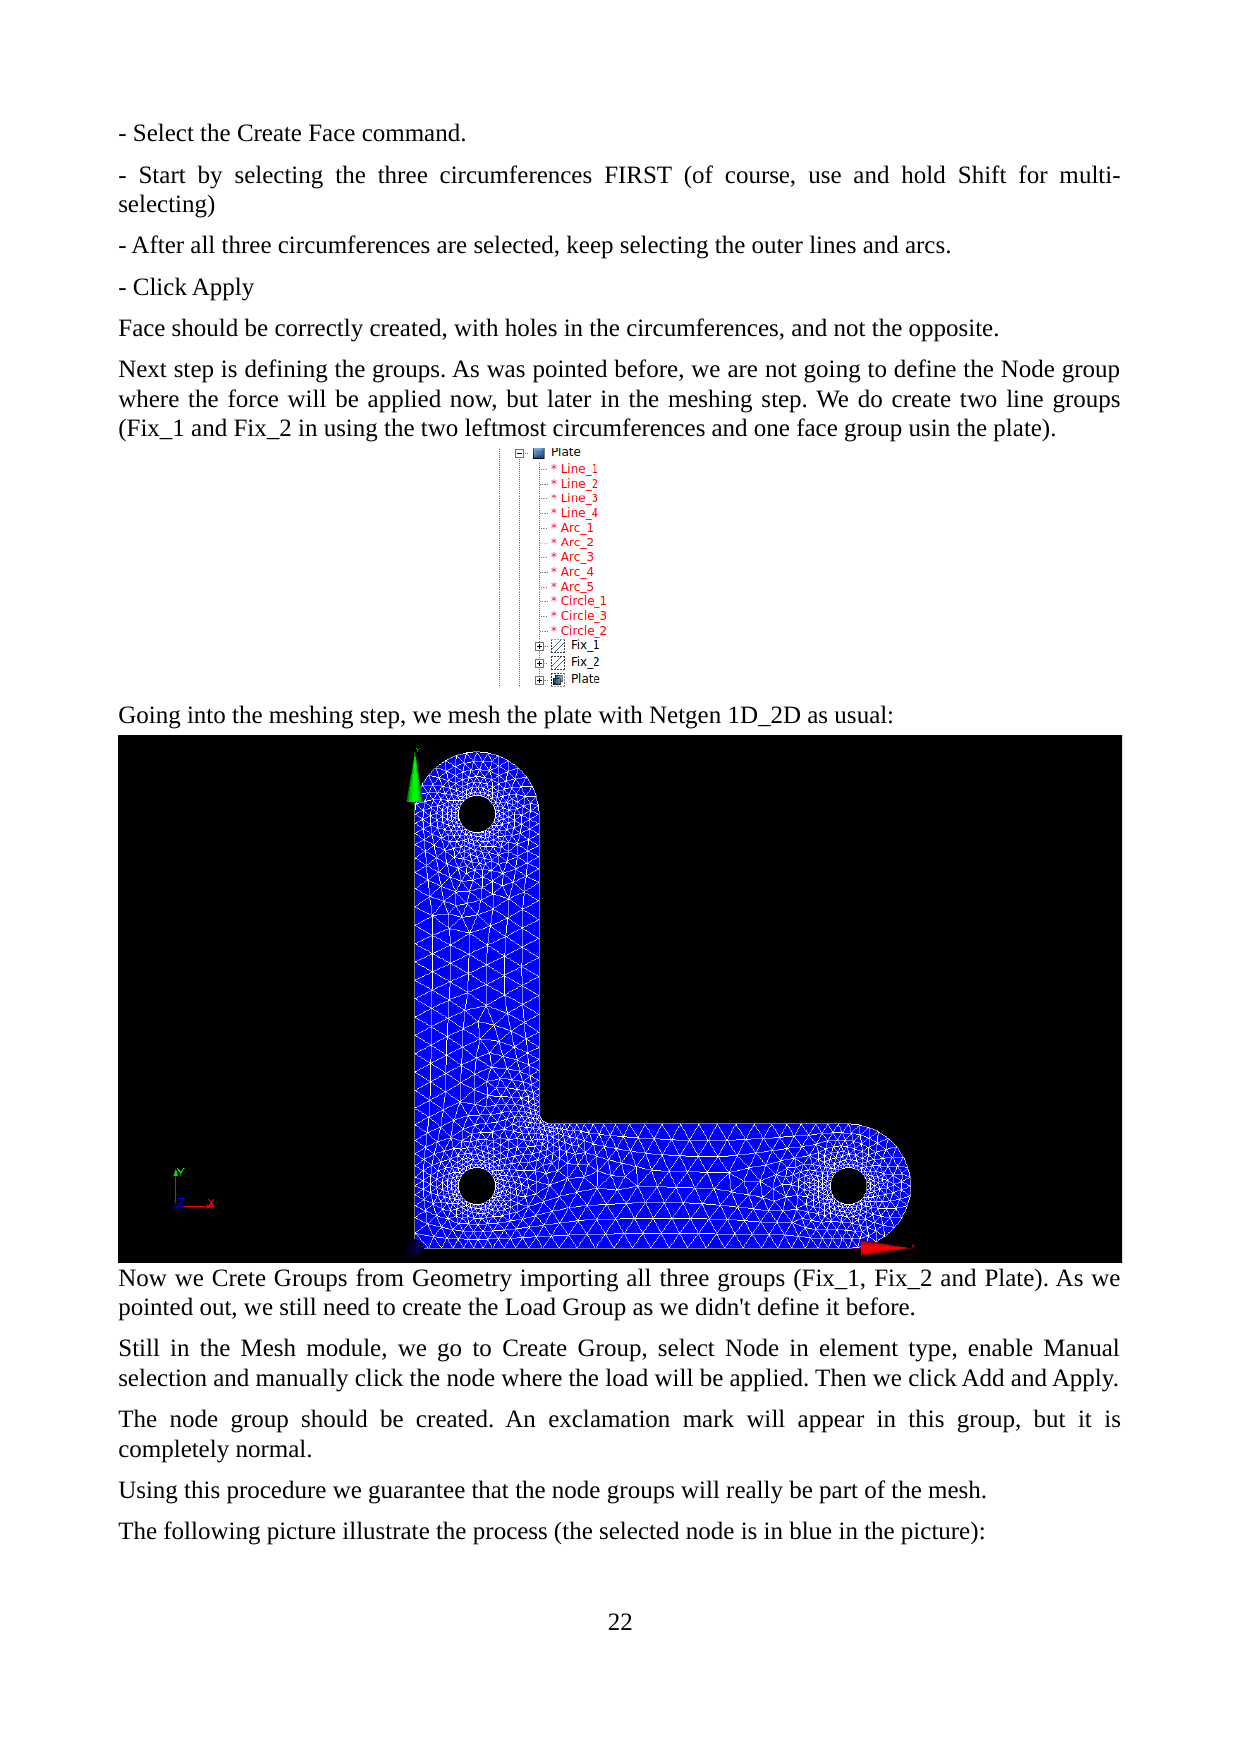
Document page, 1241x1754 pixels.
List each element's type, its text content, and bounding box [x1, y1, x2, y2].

text Using this procedure we guarantee that the node groups will really be part of the mesh. [118, 1475, 1122, 1504]
picture [118, 735, 1123, 1263]
text Still in the Mesh module, we go to Create Group, select Node in element type, enable Manual selection and manually click the node where the load will be applied. Then we click Add and Apply. [118, 1333, 1122, 1392]
text - Start by selecting the three circumferences FIRST (of course, use and hold Shift for multi-selecting) [118, 159, 1122, 218]
text Now we Crete Groups from Geometry importing all three groups (Fix_1, Fix_2 and Plate). As we pointed out, we still need to create the Load Group as we didn't define it before. [118, 1263, 1122, 1321]
text Face should be correctly created, with holes in the circumferences, and not the opposite. [118, 313, 1122, 342]
text Going into the meshing step, we mesh the plate with Netgen 1D_2D as usual: [118, 700, 1122, 729]
text - After all three circumferences are selected, keep selecting the outer lines and arcs. [118, 230, 1122, 260]
text The following picture illustrate the process (the selected node is in blue in the picture): [118, 1516, 1122, 1546]
text Next step is defining the groups. As was pointed before, we are not going to define the Node group where the force will be applied now, but later in the meshing step. We do create two line groups (Fix_1 and Fix_2 in using the two leftmost circumferences and one face group usin the plate). [118, 354, 1122, 443]
text - Click Apply [118, 272, 1122, 301]
text - Select the Create Face command. [118, 118, 1122, 148]
picture [494, 448, 746, 687]
text The node group should be created. An exclamation mark will appear in this group, but it is completely normal. [118, 1404, 1122, 1463]
